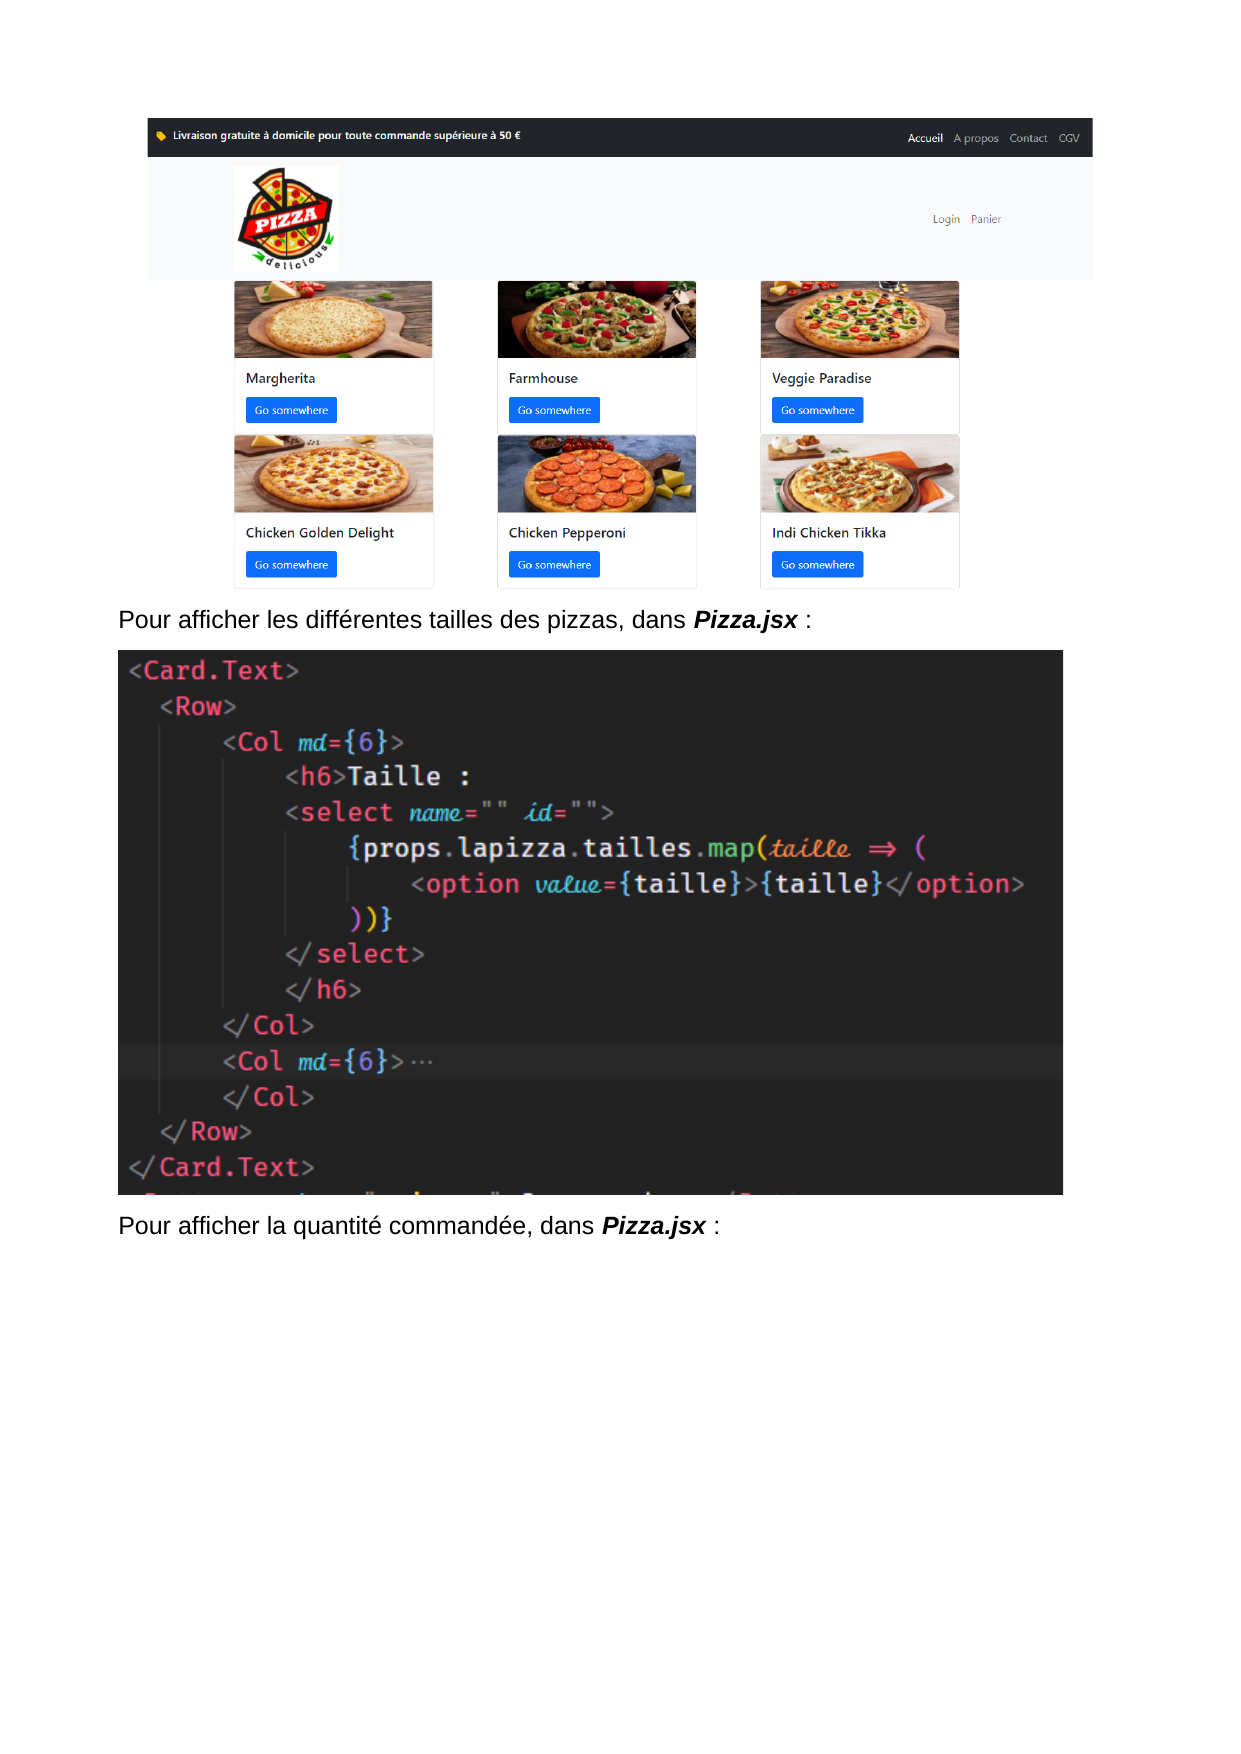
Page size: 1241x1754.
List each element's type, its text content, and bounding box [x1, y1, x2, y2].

picture [118, 650, 1064, 1195]
picture [147, 118, 1093, 589]
text Pour afficher les différentes tailles des pizzas, dans Pizza.jsx : [118, 605, 1122, 634]
text Pour afficher la quantité commandée, dans Pizza.jsx : [118, 1211, 1122, 1240]
